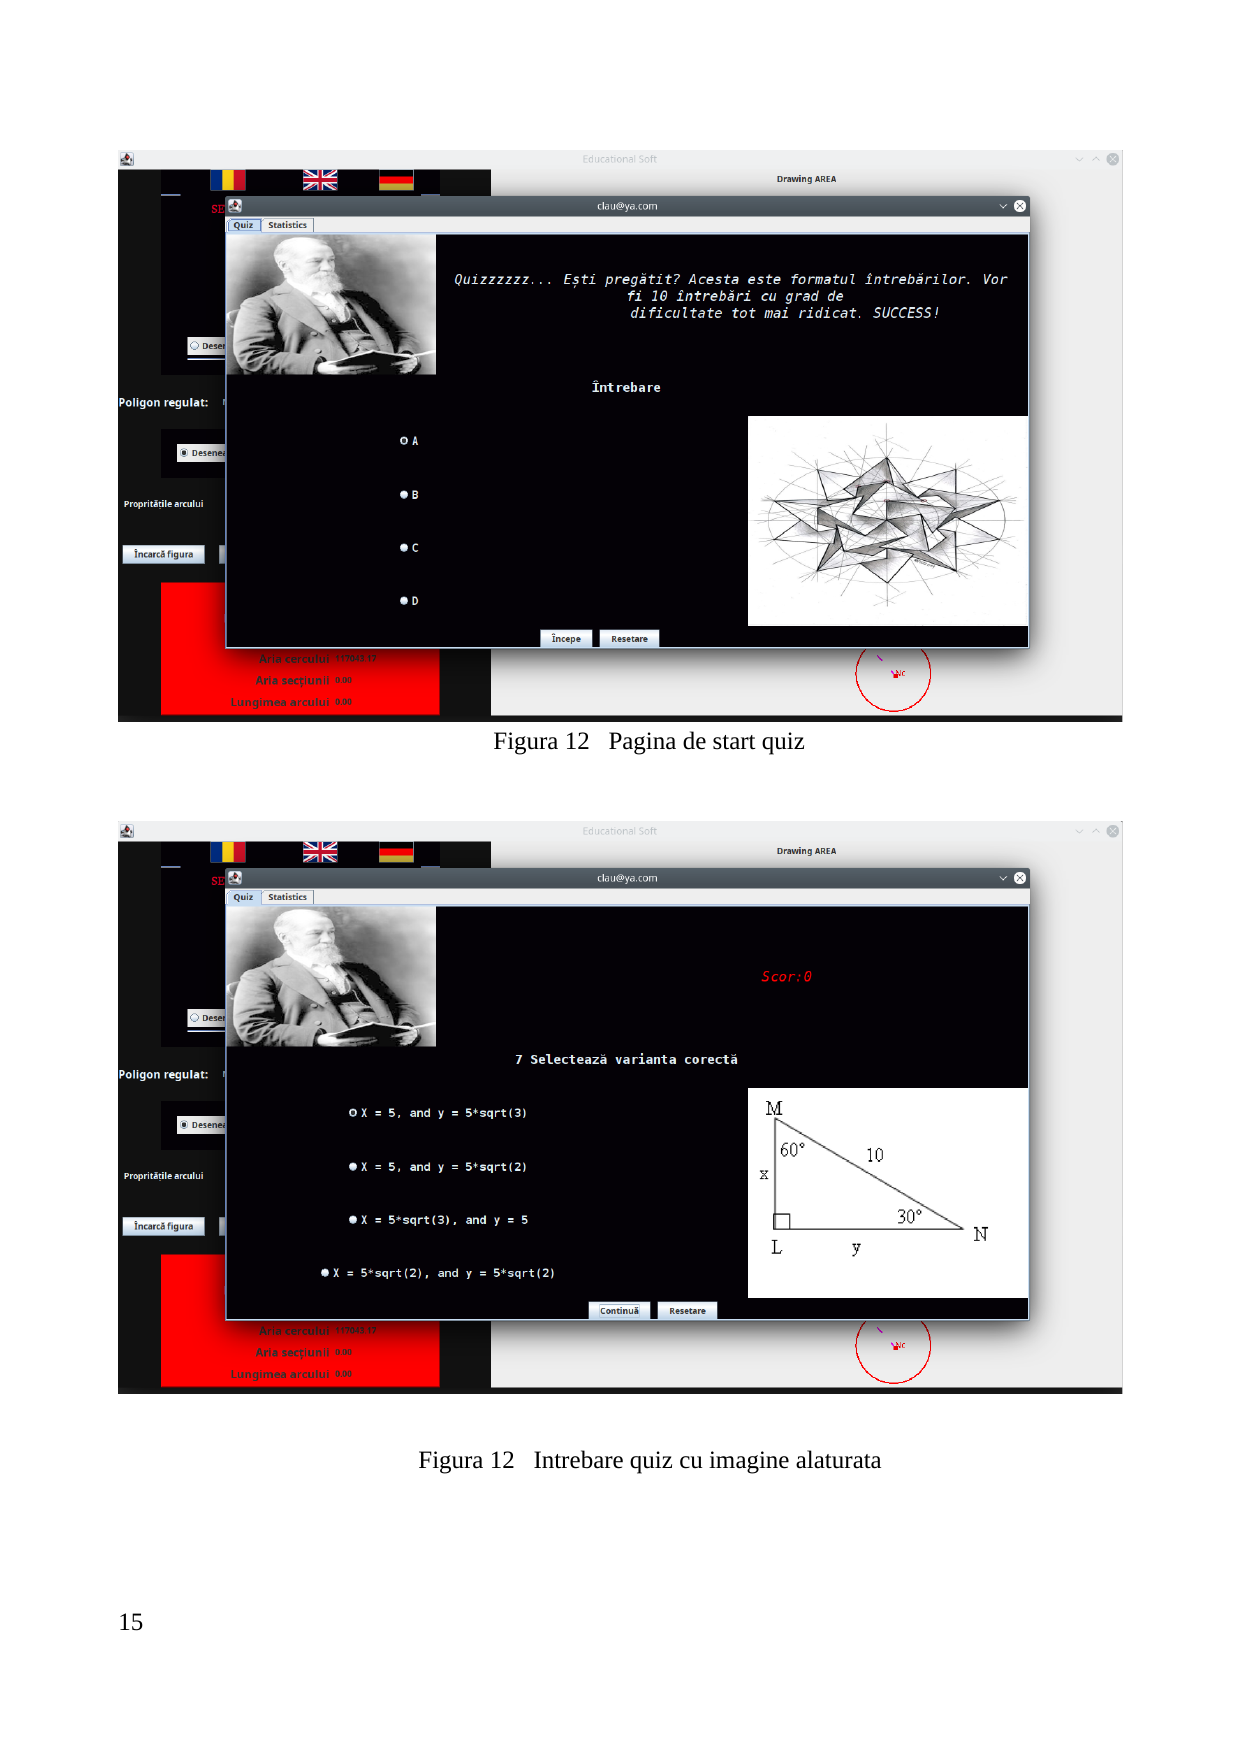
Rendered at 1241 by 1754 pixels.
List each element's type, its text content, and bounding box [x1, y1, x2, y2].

picture [118, 150, 1123, 722]
text Figura 12 Pagina de start quiz [118, 722, 1122, 755]
text Figura 12 Intrebare quiz cu imagine alaturata [118, 1446, 1122, 1474]
picture [118, 821, 1123, 1394]
